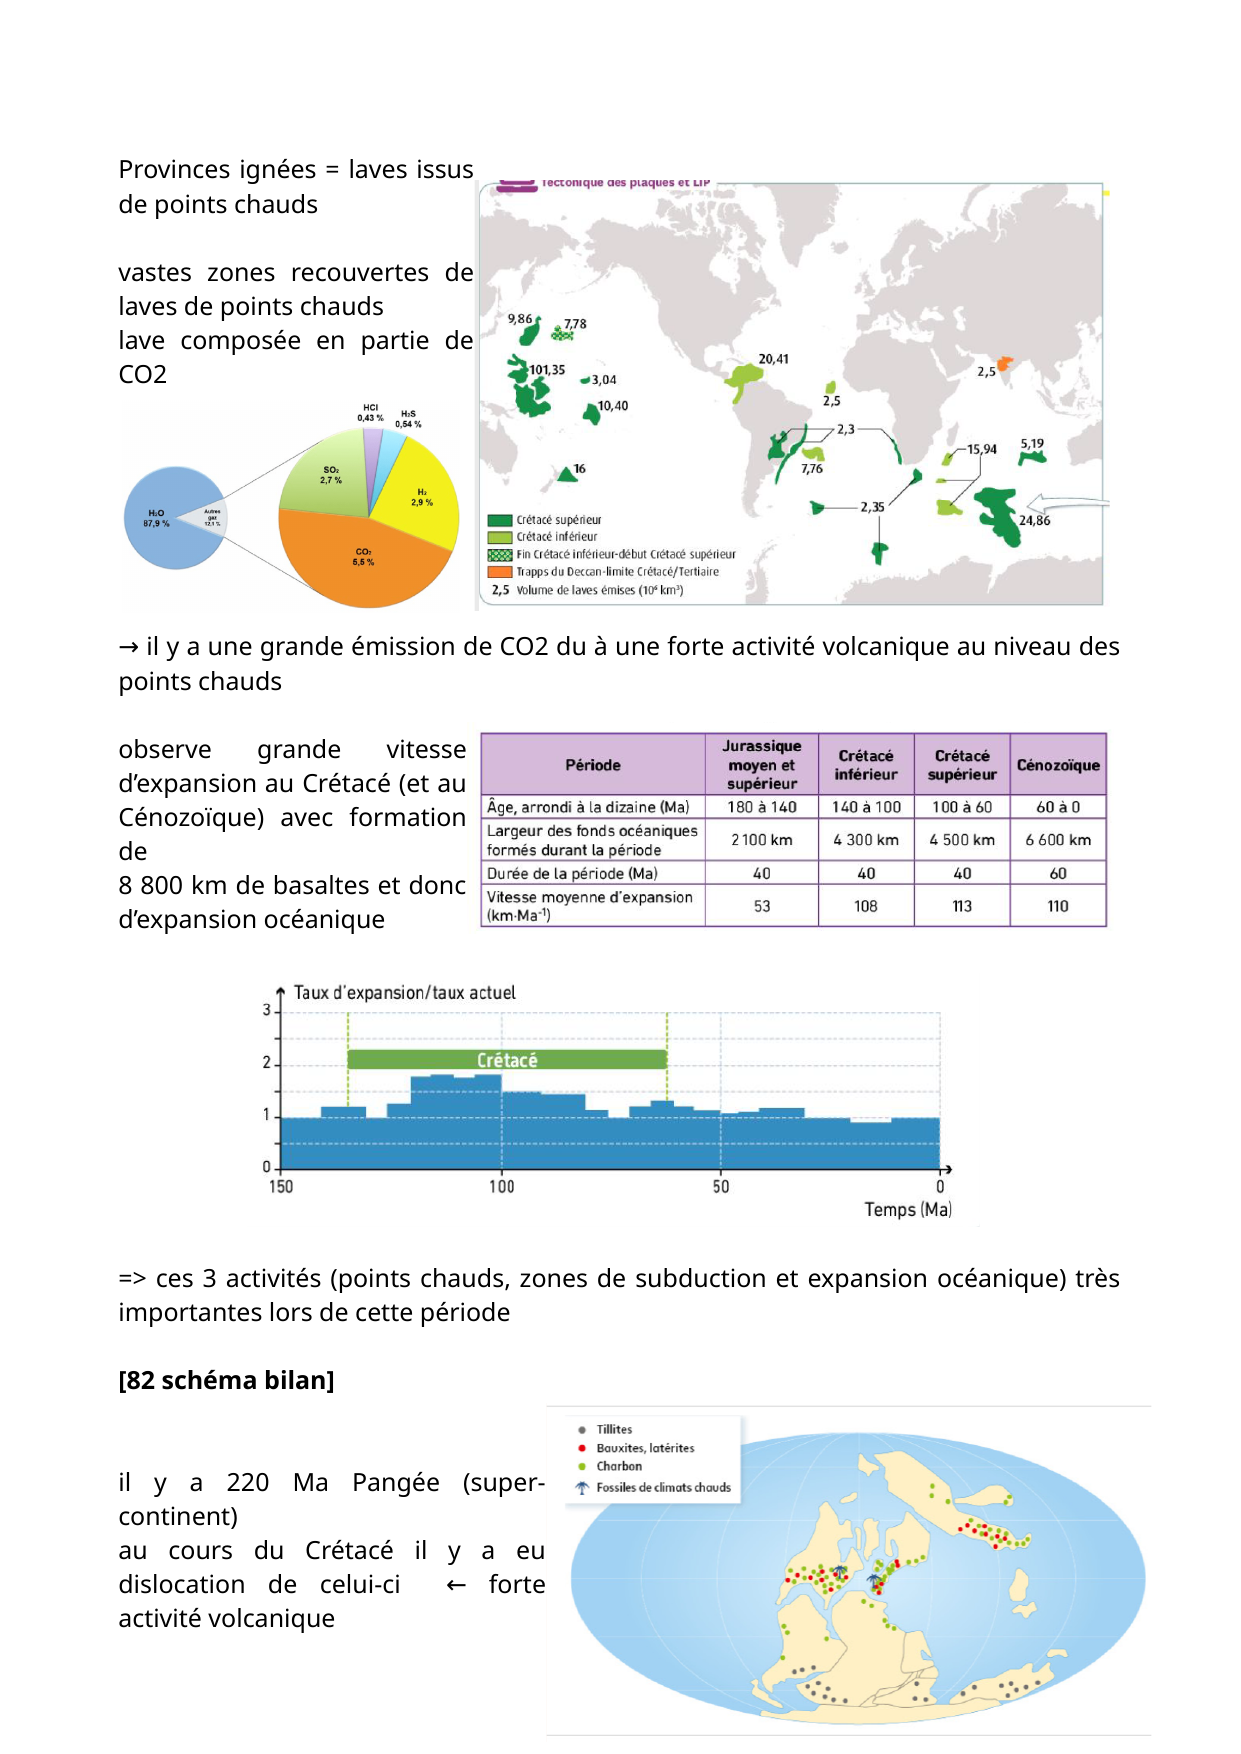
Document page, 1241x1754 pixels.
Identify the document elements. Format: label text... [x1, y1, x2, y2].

picture [474, 180, 1110, 611]
text observe grande vitesse d’expansion au Crétacé (et au Cénozoïque) avec formation de [118, 731, 467, 867]
text [1110, 322, 1122, 391]
text 8 800 km de basaltes et donc d’expansion océanique [118, 867, 1122, 936]
text Provinces ignées = laves issus de points chauds [118, 152, 1122, 220]
text lave composée en partie de CO2 [118, 322, 474, 391]
picture [121, 400, 460, 613]
text vastes zones recouvertes de laves de points chauds [118, 254, 474, 322]
picture [467, 722, 1114, 934]
text [82 schéma bilan] [118, 1363, 1122, 1397]
text il y a 220 Ma Pangée (super-continent) [118, 1465, 546, 1533]
text => ces 3 activités (points chauds, zones de subduction et expansion océanique) très importantes lors de cette période [118, 1260, 1122, 1328]
picture [546, 1403, 1152, 1742]
text au cours du Crétacé il y a eu dislocation de celui-ci ← forte activité volcanique [118, 1533, 546, 1635]
picture [246, 973, 980, 1227]
text → il y a une grande émission de CO2 du à une forte activité volcanique au niveau des points chauds [118, 391, 1122, 697]
